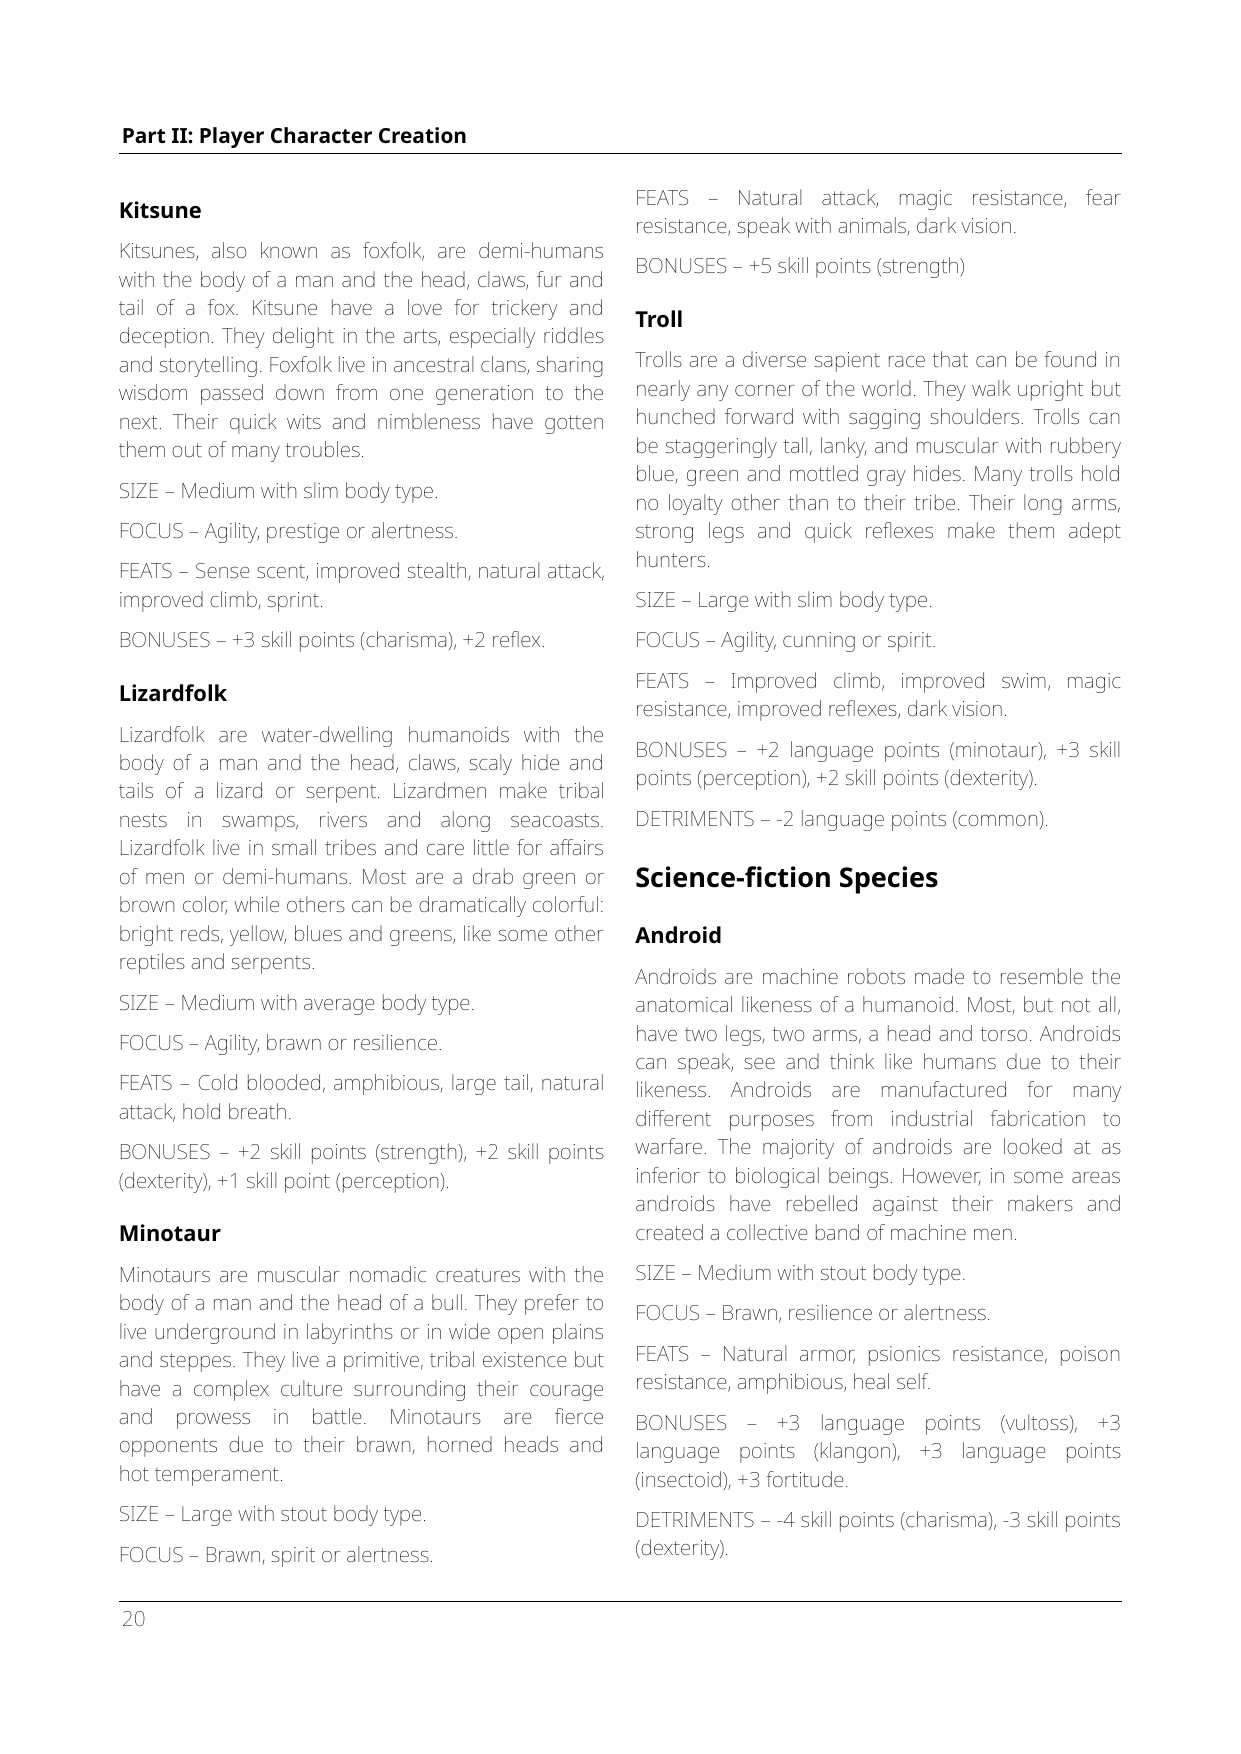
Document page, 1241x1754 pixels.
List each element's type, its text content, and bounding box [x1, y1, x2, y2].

text Kitsunes, also known as foxfolk, are demi-humans with the body of a man and the head, claws, fur and tail of a fox. Kitsune have a love for trickery and deception. They delight in the arts, especially riddles and storytelling. Foxfolk live in ancestral clans, sharing wisdom passed down from one generation to the next. Their quick wits and nimbleness have gotten them out of many troubles. [118, 236, 605, 464]
subtitle Science-fiction Species [635, 859, 1122, 896]
text Lizardfolk [118, 678, 605, 708]
text FOCUS – Agility, brawn or resilience. [118, 1028, 605, 1056]
text Minotaurs are muscular nomadic creatures with the body of a man and the head of a bull. They prefer to live underground in labyrinths or in wide open plains and steppes. They live a primitive, tribal existence but have a complex culture surrounding their courage and prowess in battle. Minotaurs are fierce opponents due to their brawn, horned heads and hot temperament. [118, 1260, 605, 1487]
text Trolls are a diverse sapient race that can be found in nearly any corner of the world. They walk upright but hunched forward with sagging shoulders. Trolls can be staggeringly tall, lanky, and muscular with rubbery blue, green and mottled gray hides. Many trolls hold no loyalty other than to their tribe. Their long arms, strong legs and quick reflexes make them adept hunters. [635, 346, 1122, 573]
text Troll [635, 304, 1122, 334]
text FOCUS – Brawn, resilience or alertness. [635, 1298, 1122, 1327]
text DETRIMENTS – -2 language points (common). [635, 804, 1122, 832]
text SIZE – Large with stout body type. [118, 1499, 605, 1528]
text BONUSES – +2 language points (minotaur), +3 skill points (perception), +2 skill points (dexterity). [635, 735, 1122, 792]
text Kitsune [118, 194, 605, 224]
text FOCUS – Agility, prestige or alertness. [118, 516, 605, 545]
text FEATS – Cold blooded, amphibious, large tail, natural attack, hold breath. [118, 1068, 605, 1125]
text FOCUS – Brawn, spirit or alertness. [118, 1540, 605, 1568]
text SIZE – Medium with stout body type. [635, 1258, 1122, 1287]
text SIZE – Medium with average body type. [118, 988, 605, 1016]
text FEATS – Improved climb, improved swim, magic resistance, improved reflexes, dark vision. [635, 666, 1122, 723]
text BONUSES – +3 skill points (charisma), +2 reflex. [118, 626, 605, 654]
text FOCUS – Agility, cunning or spirit. [635, 626, 1122, 654]
text FEATS – Natural attack, magic resistance, fear resistance, speak with animals, dark vision. [635, 183, 1122, 239]
text BONUSES – +2 skill points (strength), +2 skill points (dexterity), +1 skill point (perception). [118, 1137, 605, 1194]
text Lizardfolk are water-dwelling humanoids with the body of a man and the head, claws, scaly hide and tails of a lizard or serpent. Lizardmen make tribal nests in swamps, rivers and along seacoasts. Lizardfolk live in small tribes and care little for affairs of men or demi-humans. Most are a drab green or brown color, while others can be dramatically colorful: bright reds, yellow, blues and greens, like some other reptiles and serpents. [118, 720, 605, 976]
text BONUSES – +3 language points (vultoss), +3 language points (klangon), +3 language points (insectoid), +3 fortitude. [635, 1408, 1122, 1493]
text Android [635, 920, 1122, 950]
text DETRIMENTS – -4 skill points (charisma), -3 skill points (dexterity). [635, 1505, 1122, 1562]
text SIZE – Large with slim body type. [635, 585, 1122, 613]
text BONUSES – +5 skill points (strength) [635, 251, 1122, 280]
text FEATS – Natural armor, psionics resistance, poison resistance, amphibious, heal self. [635, 1339, 1122, 1396]
text Minotaur [118, 1218, 605, 1248]
text Androids are machine robots made to resemble the anatomical likeness of a humanoid. Most, but not all, have two legs, two arms, a head and torso. Androids can speak, see and think like humans due to their likeness. Androids are manufactured for many different purposes from industrial fabrication to warfare. The majority of androids are looked at as inferior to biological beings. However, in some areas androids have rebelled against their makers and created a collective band of machine men. [635, 962, 1122, 1246]
text FEATS – Sense scent, improved stealth, natural attack, improved climb, sprint. [118, 557, 605, 613]
text SIZE – Medium with slim body type. [118, 476, 605, 504]
